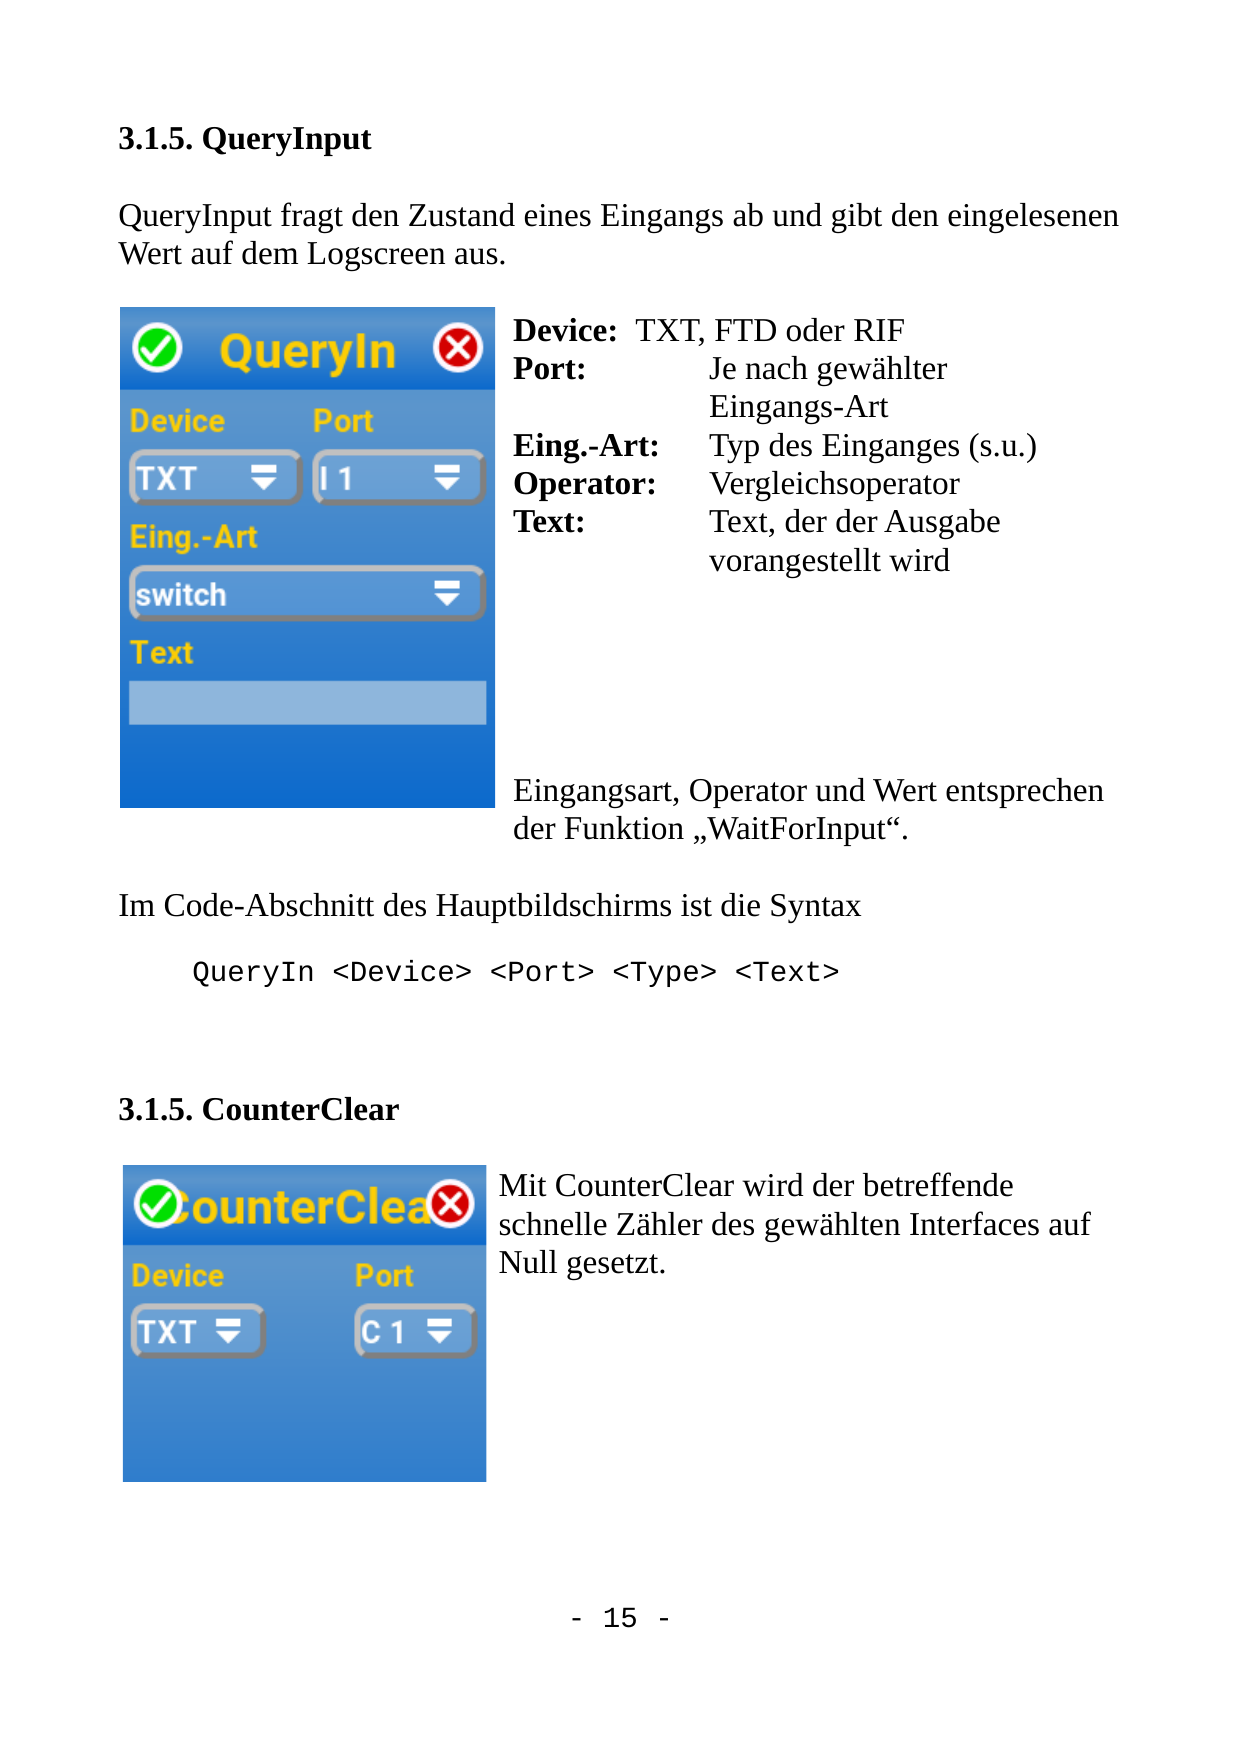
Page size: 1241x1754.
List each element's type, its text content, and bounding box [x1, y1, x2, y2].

text Text: Text, der der Ausgabe vorangestellt wird [496, 501, 1122, 578]
text QueryInput fragt den Zustand eines Eingangs ab und gibt den eingelesenen Wert auf dem Logscreen aus. [118, 195, 1122, 271]
text Eing.-Art: Typ des Einganges (s.u.) [496, 425, 1122, 463]
text Im Code-Abschnitt des Hauptbildschirms ist die Syntax [118, 885, 1122, 923]
picture [122, 1165, 487, 1482]
text Eingangsart, Operator und Wert entsprechen der Funktion „WaitForInput“. [118, 770, 1122, 846]
text QueryIn <Device> <Port> <Type> <Text> [118, 957, 1122, 990]
text 3.1.5. CounterClear [118, 1089, 1122, 1127]
text 3.1.5. QueryInput [118, 118, 1122, 156]
text Device: TXT, FTD oder RIF [496, 310, 1122, 348]
text Port: Je nach gewählter Eingangs-Art [496, 348, 1122, 425]
picture [120, 307, 496, 808]
text Operator: Vergleichsoperator [496, 463, 1122, 501]
text Mit CounterClear wird der betreffende schnelle Zähler des gewählten Interfaces auf Null gesetzt. [487, 1165, 1122, 1280]
